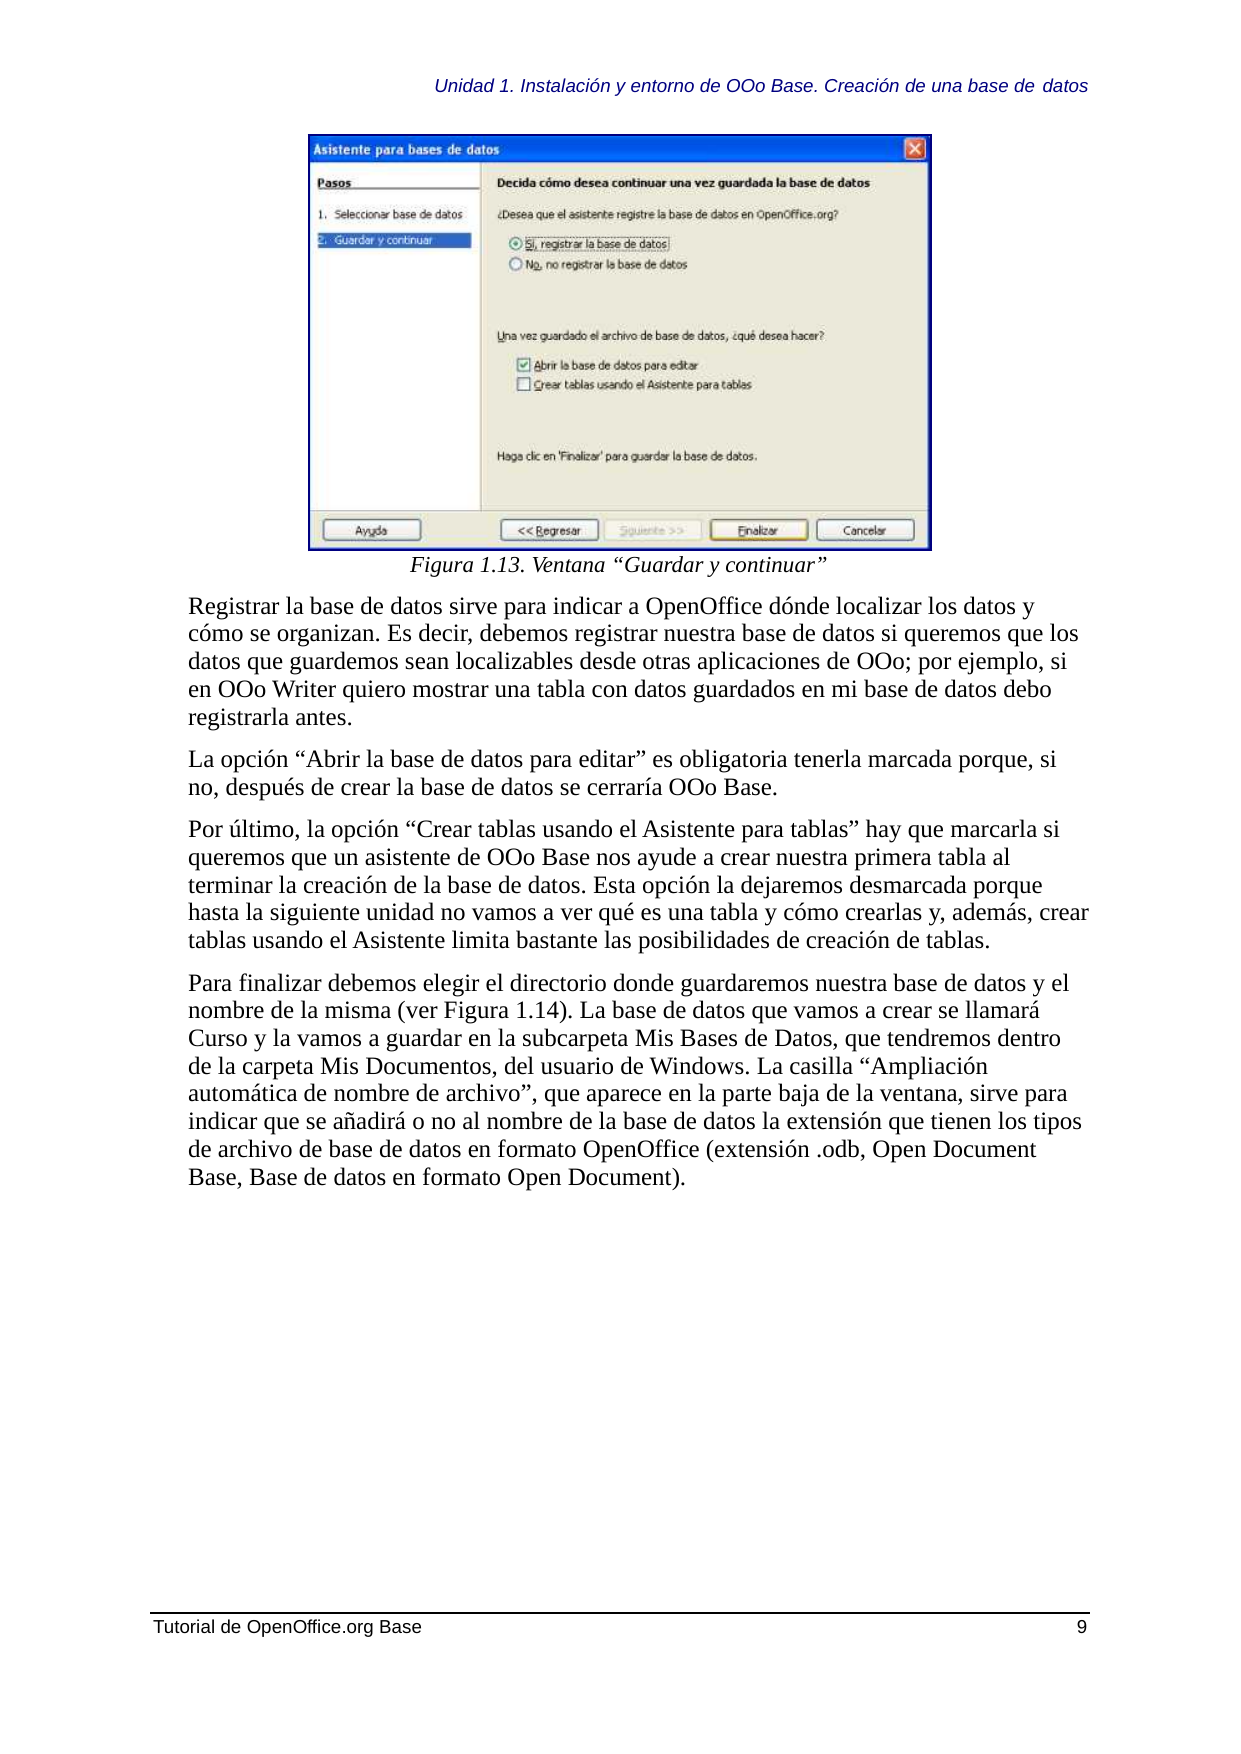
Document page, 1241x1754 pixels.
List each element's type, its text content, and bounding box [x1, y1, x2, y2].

picture [310, 136, 930, 549]
text La opción “Abrir la base de datos para editar” es obligatoria tenerla marcada porque, si no, después de crear la base de datos se cerraría OOo Base. [188, 745, 1090, 801]
text Para finalizar debemos elegir el directorio donde guardaremos nuestra base de datos y el nombre de la misma (ver Figura 1.14). La base de datos que vamos a crear se llamará Curso y la vamos a guardar en la subcarpeta Mis Bases de Datos, que tendremos dentro de la carpeta Mis Documentos, del usuario de Windows. La casilla “Ampliación automática de nombre de archivo”, que aparece en la parte baja de la ventana, sirve para indicar que se añadirá o no al nombre de la base de datos la extensión que tienen los tipos de archivo de base de datos en formato OpenOffice (extensión .odb, Open Document Base, Base de datos en formato Open Document). [188, 969, 1090, 1190]
text Por último, la opción “Crear tablas usando el Asistente para tablas” hay que marcarla si queremos que un asistente de OOo Base nos ayude a crear nuestra primera tabla al terminar la creación de la base de datos. Esta opción la dejaremos desmarcada porque hasta la siguiente unidad no vamos a ver qué es una tabla y cómo crearlas y, además, crear tablas usando el Asistente limita bastante las posibilidades de creación de tablas. [188, 815, 1090, 954]
text Figura 1.13. Ventana “Guardar y continuar” [150, 134, 1090, 577]
text Registrar la base de datos sirve para indicar a OpenOffice dónde localizar los datos y cómo se organizan. Es decir, debemos registrar nuestra base de datos si queremos que los datos que guardemos sean localizables desde otras aplicaciones de OOo; por ejemplo, si en OOo Writer quiero mostrar una tabla con datos guardados en mi base de datos debo registrarla antes. [188, 592, 1090, 730]
